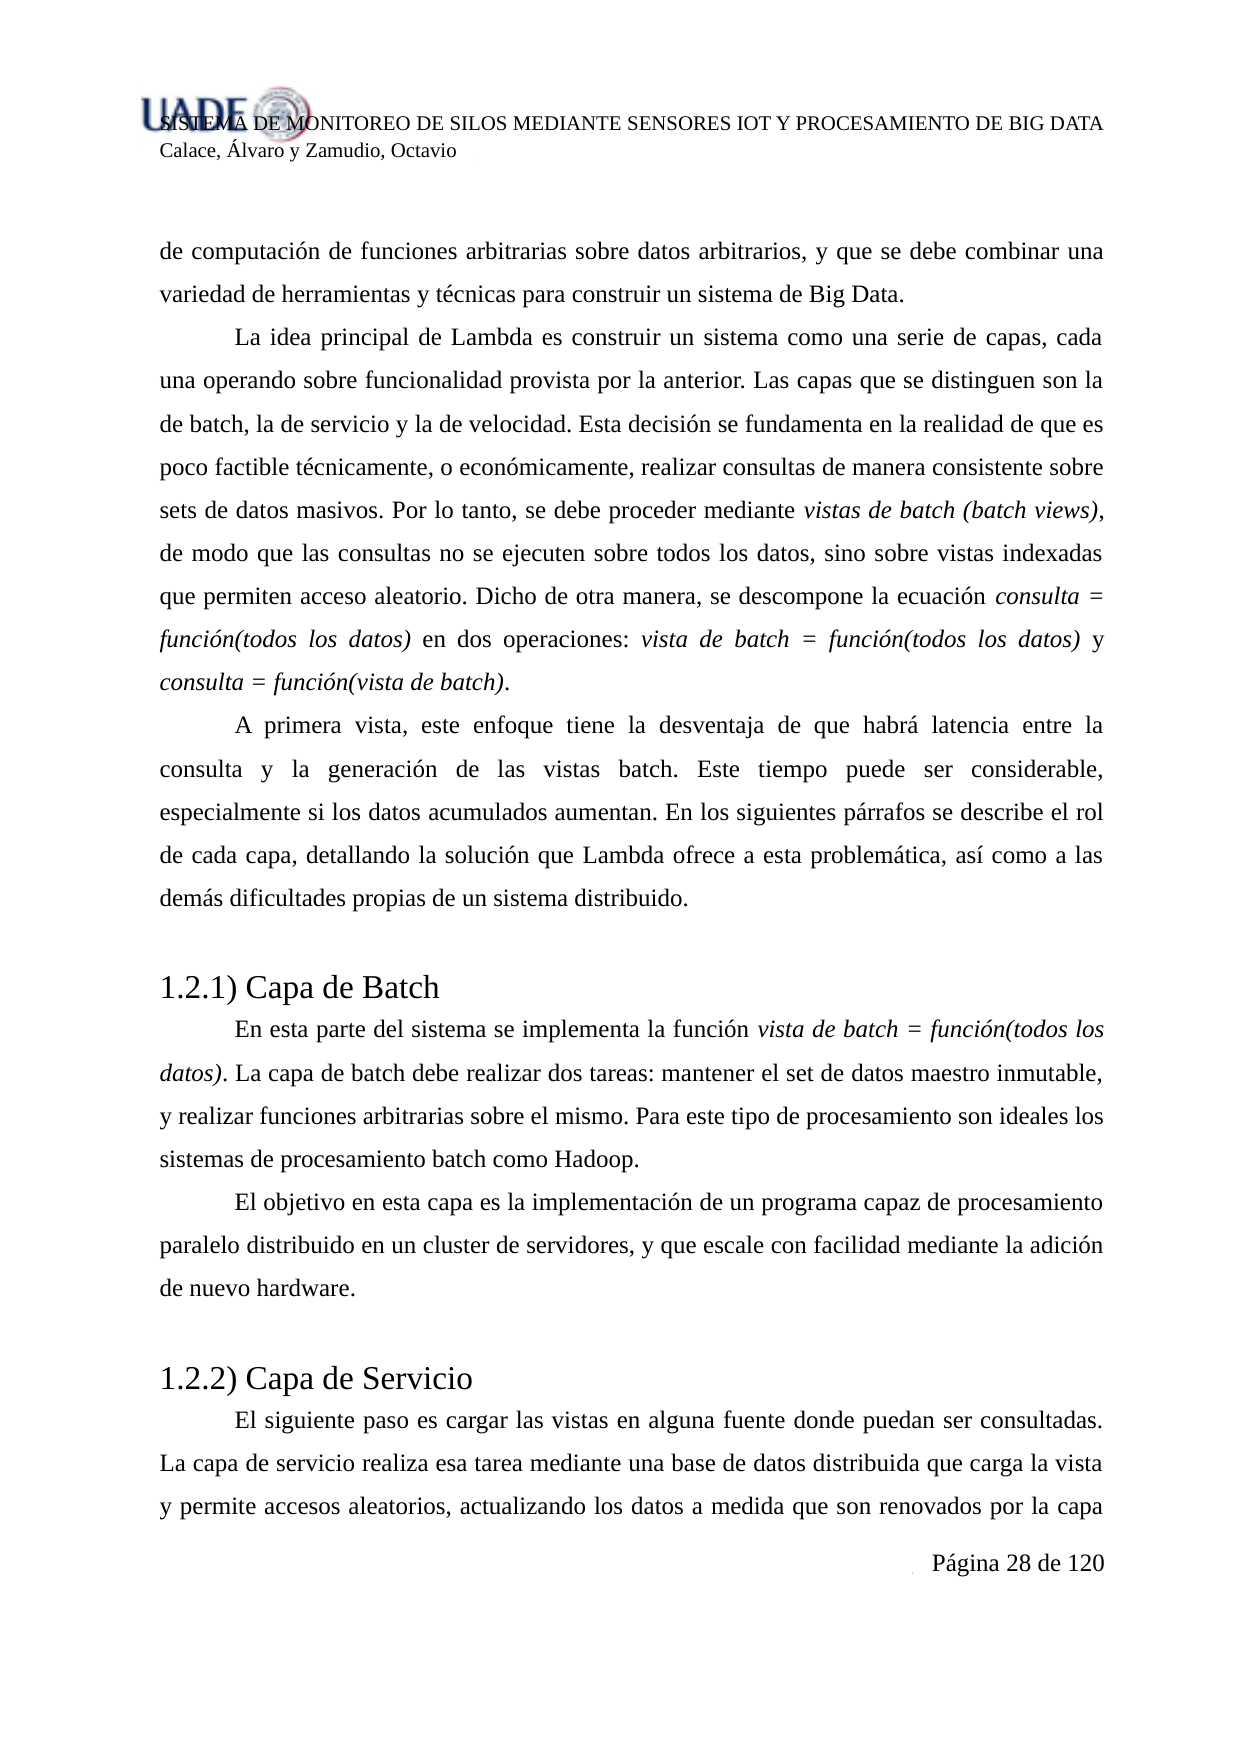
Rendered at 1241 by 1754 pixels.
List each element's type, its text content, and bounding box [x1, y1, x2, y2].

text A primera vista, este enfoque tiene la desventaja de que habrá latencia entre la consulta y la generación de las vistas batch. Este tiempo puede ser considerable, especialmente si los datos acumulados aumentan. En los siguientes párrafos se describe el rol de cada capa, detallando la solución que Lambda ofrece a esta problemática, así como a las demás dificultades propias de un sistema distribuido. [159, 711, 1104, 912]
text El objetivo en esta capa es la implementación de un programa capaz de procesamiento paralelo distribuido en un cluster de servidores, y que escale con facilidad mediante la adición de nuevo hardware. [159, 1187, 1104, 1302]
text El siguiente paso es cargar las vistas en alguna fuente donde puedan ser consultadas. La capa de servicio realiza esa tarea mediante una base de datos distribuida que carga la vista y permite accesos aleatorios, actualizando los datos a medida que son renovados por la capa [159, 1405, 1104, 1520]
text La idea principal de Lambda es construir un sistema como una serie de capas, cada una operando sobre funcionalidad provista por la anterior. Las capas que se distinguen son la de batch, la de servicio y la de velocidad. Esta decisión se fundamenta en la realidad de que es poco factible técnicamente, o económicamente, realizar consultas de manera consistente sobre sets de datos masivos. Por lo tanto, se debe proceder mediante vistas de batch (batch views), de modo que las consultas no se ejecuten sobre todos los datos, sino sobre vistas indexadas que permiten acceso aleatorio. Dicho de otra manera, se descompone la ecuación consulta = función(todos los datos) en dos operaciones: vista de batch = función(todos los datos) y consulta = función(vista de batch). [159, 322, 1104, 696]
text En esta parte del sistema se implementa la función vista de batch = función(todos los datos). La capa de batch debe realizar dos tareas: mantener el set de datos maestro inmutable, y realizar funciones arbitrarias sobre el mismo. Para este tipo de procesamiento son ideales los sistemas de procesamiento batch como Hadoop. [159, 1014, 1104, 1173]
picture [140, 86, 314, 146]
subtitle 1.2.2) Capa de Servicio [159, 1358, 1104, 1396]
text de computación de funciones arbitrarias sobre datos arbitrarios, y que se debe combinar una variedad de herramientas y técnicas para construir un sistema de Big Data. [159, 236, 1104, 308]
subtitle 1.2.1) Capa de Batch [159, 968, 1104, 1006]
